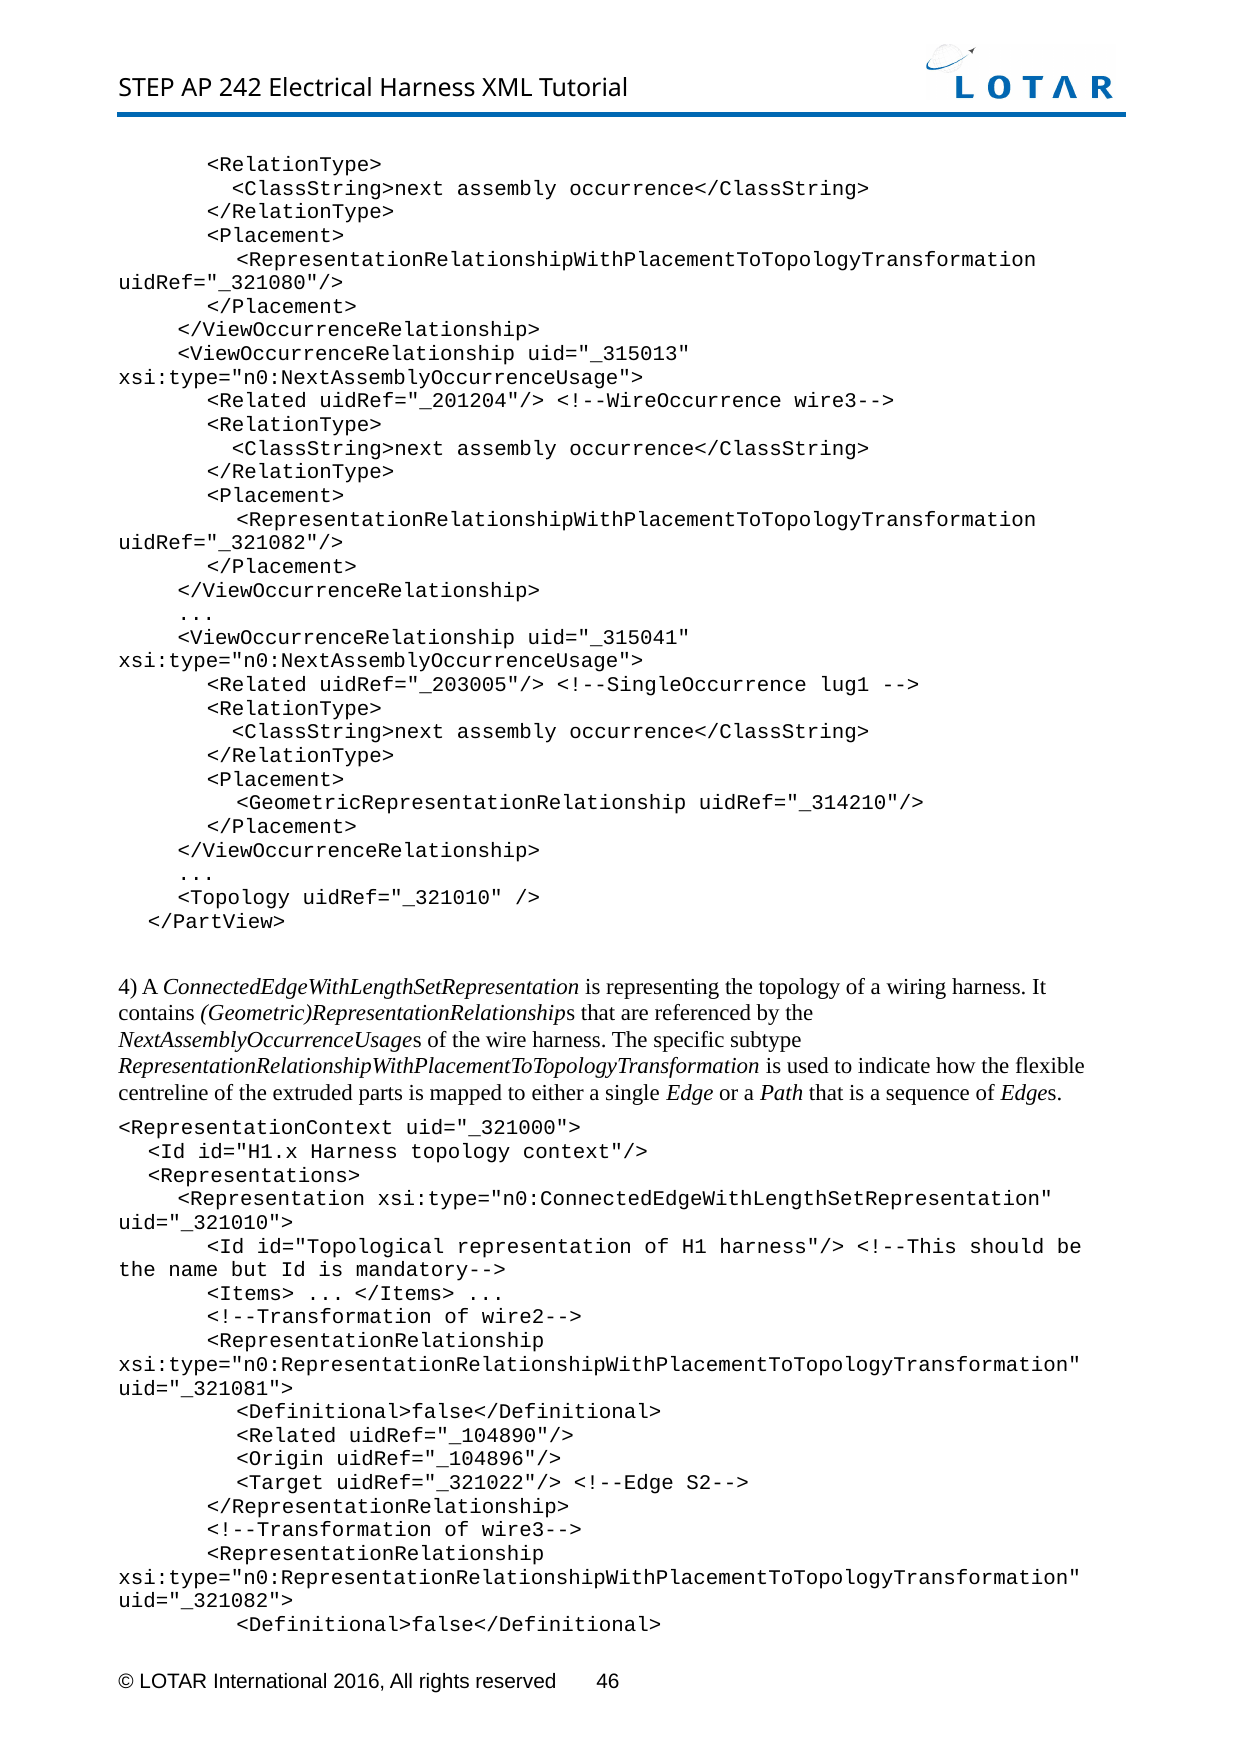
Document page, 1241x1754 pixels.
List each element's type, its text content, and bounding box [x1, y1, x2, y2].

text 4) A ConnectedEdgeWithLengthSetRepresentation is representing the topology of a wiring harness. It contains (Geometric)RepresentationRelationships that are referenced by the NextAssemblyOccurrenceUsages of the wire harness. The specific subtype RepresentationRelationshipWithPlacementToTopologyTransformation is used to indicate how the flexible centreline of the extruded parts is mapped to either a single Edge or a Path that is a sequence of Edges. [118, 973, 1122, 1105]
text <ViewOccurrenceRelationship uid="_315041" xsi:type="n0:NextAssemblyOccurrenceUsage"> [118, 627, 1122, 674]
text <ViewOccurrenceRelationship uid="_315013" xsi:type="n0:NextAssemblyOccurrenceUsage"> [118, 343, 1122, 390]
text <Definitional>false</Definitional> [118, 1401, 1122, 1425]
text ... [118, 603, 1122, 627]
text <RelationType> [118, 414, 1122, 438]
text <Items> ... </Items> ... [118, 1283, 1122, 1307]
text </RepresentationRelationship> [118, 1496, 1122, 1519]
text <Related uidRef="_203005"/> <!--SingleOccurrence lug1 --> [118, 674, 1122, 698]
text </Placement> [118, 816, 1122, 840]
text ... [118, 863, 1122, 887]
text <Placement> [118, 769, 1122, 792]
text </PartView> [118, 911, 1122, 934]
text <Representations> [118, 1165, 1122, 1188]
text <ClassString>next assembly occurrence</ClassString> [118, 721, 1122, 745]
text <ClassString>next assembly occurrence</ClassString> [118, 438, 1122, 461]
text <Target uidRef="_321022"/> <!--Edge S2--> [118, 1472, 1122, 1496]
text </RelationType> [118, 201, 1122, 225]
text <Placement> [118, 225, 1122, 248]
text <Related uidRef="_201204"/> <!--WireOccurrence wire3--> [118, 390, 1122, 414]
text <Related uidRef="_104890"/> [118, 1425, 1122, 1448]
text <!--Transformation of wire3--> [118, 1519, 1122, 1543]
text </RelationType> [118, 745, 1122, 769]
text </Placement> [118, 556, 1122, 579]
text <GeometricRepresentationRelationship uidRef="_314210"/> [118, 792, 1122, 816]
text <RepresentationRelationship xsi:type="n0:RepresentationRelationshipWithPlacementToTopologyTransformation" uid="_321081"> [118, 1330, 1122, 1401]
text <RepresentationRelationship xsi:type="n0:RepresentationRelationshipWithPlacementToTopologyTransformation" uid="_321082"> [118, 1543, 1122, 1614]
text </ViewOccurrenceRelationship> [118, 319, 1122, 343]
text <Id id="Topological representation of H1 harness"/> <!--This should be the name but Id is mandatory--> [118, 1236, 1122, 1283]
text <Topology uidRef="_321010" /> [118, 887, 1122, 911]
text <!--Transformation of wire2--> [118, 1307, 1122, 1330]
text <Placement> [118, 485, 1122, 509]
text </ViewOccurrenceRelationship> [118, 840, 1122, 863]
text </ViewOccurrenceRelationship> [118, 579, 1122, 603]
text <Id id="H1.x Harness topology context"/> [118, 1141, 1122, 1165]
text <RepresentationContext uid="_321000"> [118, 1117, 1122, 1141]
text </Placement> [118, 296, 1122, 319]
text </RelationType> [118, 461, 1122, 485]
text <RelationType> [118, 698, 1122, 721]
text <Definitional>false</Definitional> [118, 1614, 1122, 1638]
text <Origin uidRef="_104896"/> [118, 1448, 1122, 1472]
text <RepresentationRelationshipWithPlacementToTopologyTransformation uidRef="_321082"/> [118, 509, 1122, 556]
text <ClassString>next assembly occurrence</ClassString> [118, 178, 1122, 201]
text <RelationType> [118, 154, 1122, 178]
text <Representation xsi:type="n0:ConnectedEdgeWithLengthSetRepresentation" uid="_321010"> [118, 1188, 1122, 1236]
text <RepresentationRelationshipWithPlacementToTopologyTransformation uidRef="_321080"/> [118, 248, 1122, 296]
